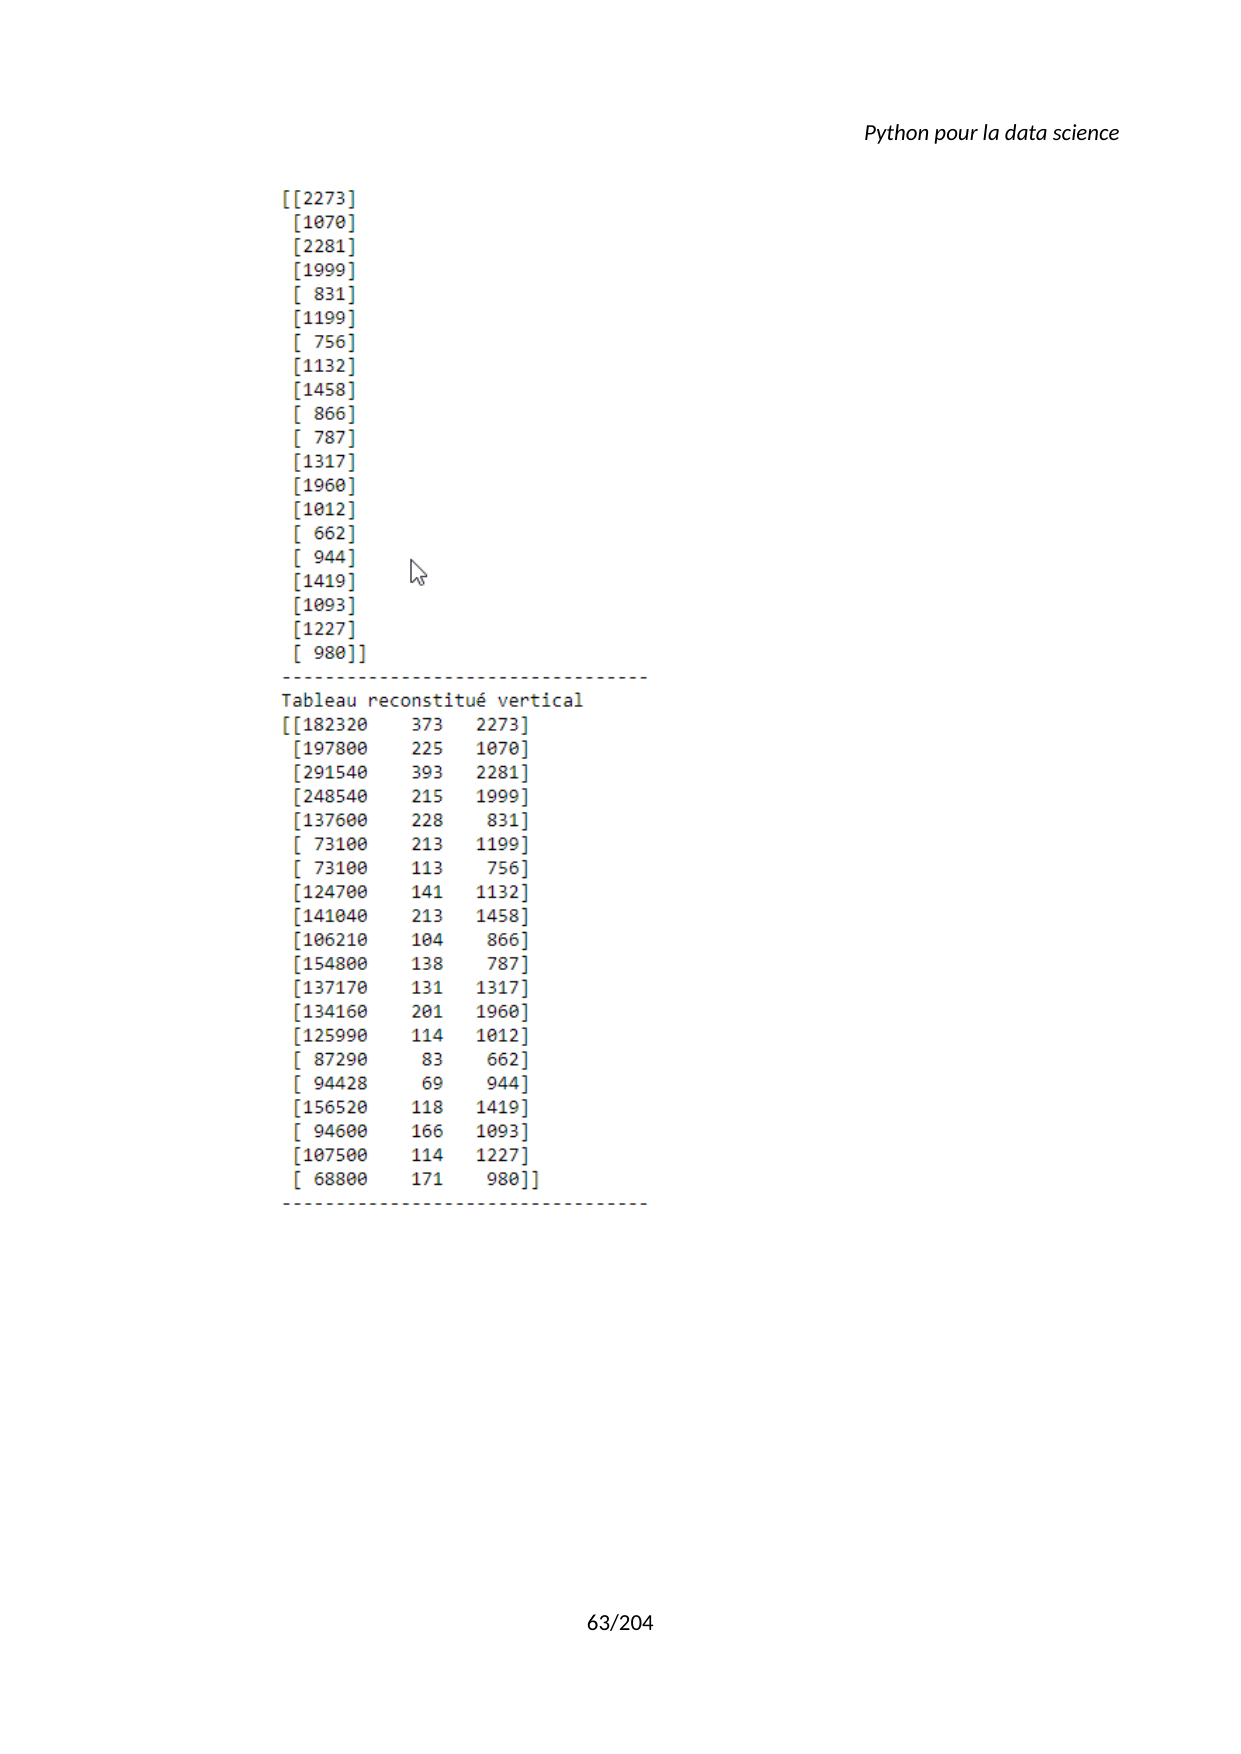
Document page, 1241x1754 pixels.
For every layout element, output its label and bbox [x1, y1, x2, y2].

picture [118, 175, 1122, 1212]
